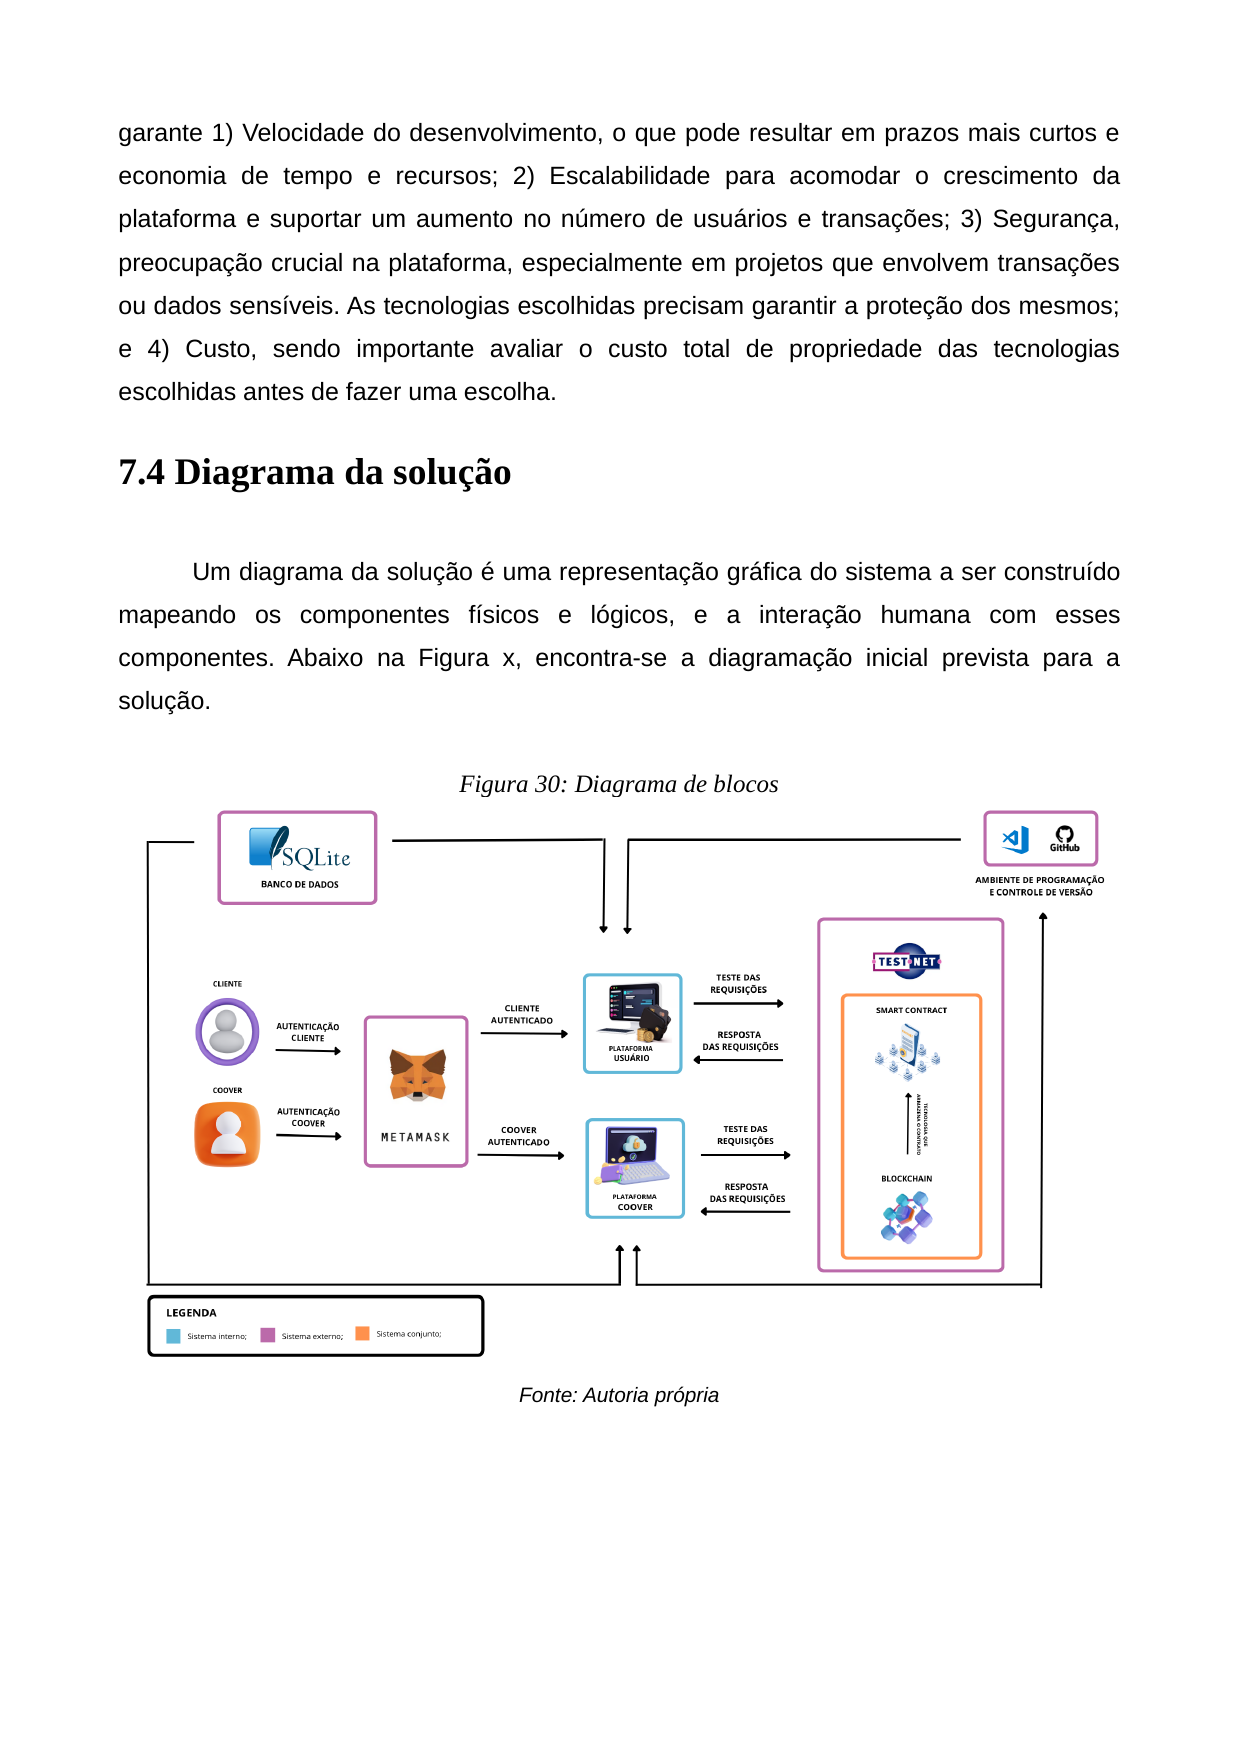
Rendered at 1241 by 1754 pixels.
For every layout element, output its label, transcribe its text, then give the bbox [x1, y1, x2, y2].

text [118, 738, 1122, 769]
picture [118, 797, 1123, 1363]
subtitle 7.4 Diagrama da solução [118, 449, 1122, 493]
text garante 1) Velocidade do desenvolvimento, o que pode resultar em prazos mais curtos e economia de tempo e recursos; 2) Escalabilidade para acomodar o crescimento da plataforma e suportar um aumento no número de usuários e transações; 3) Segurança, preocupação crucial na plataforma, especialmente em projetos que envolvem transações ou dados sensíveis. As tecnologias escolhidas precisam garantir a proteção dos mesmos; e 4) Custo, sendo importante avaliar o custo total de propriedade das tecnologias escolhidas antes de fazer uma escolha. [118, 118, 1122, 406]
text Um diagrama da solução é uma representação gráfica do sistema a ser construído mapeando os componentes físicos e lógicos, e a interação humana com esses componentes. Abaixo na Figura x, encontra-se a diagramação inicial prevista para a solução. [118, 557, 1122, 715]
text Fonte: Autoria própria [118, 1363, 1122, 1407]
text Figura 30: Diagrama de blocos [118, 769, 1122, 797]
